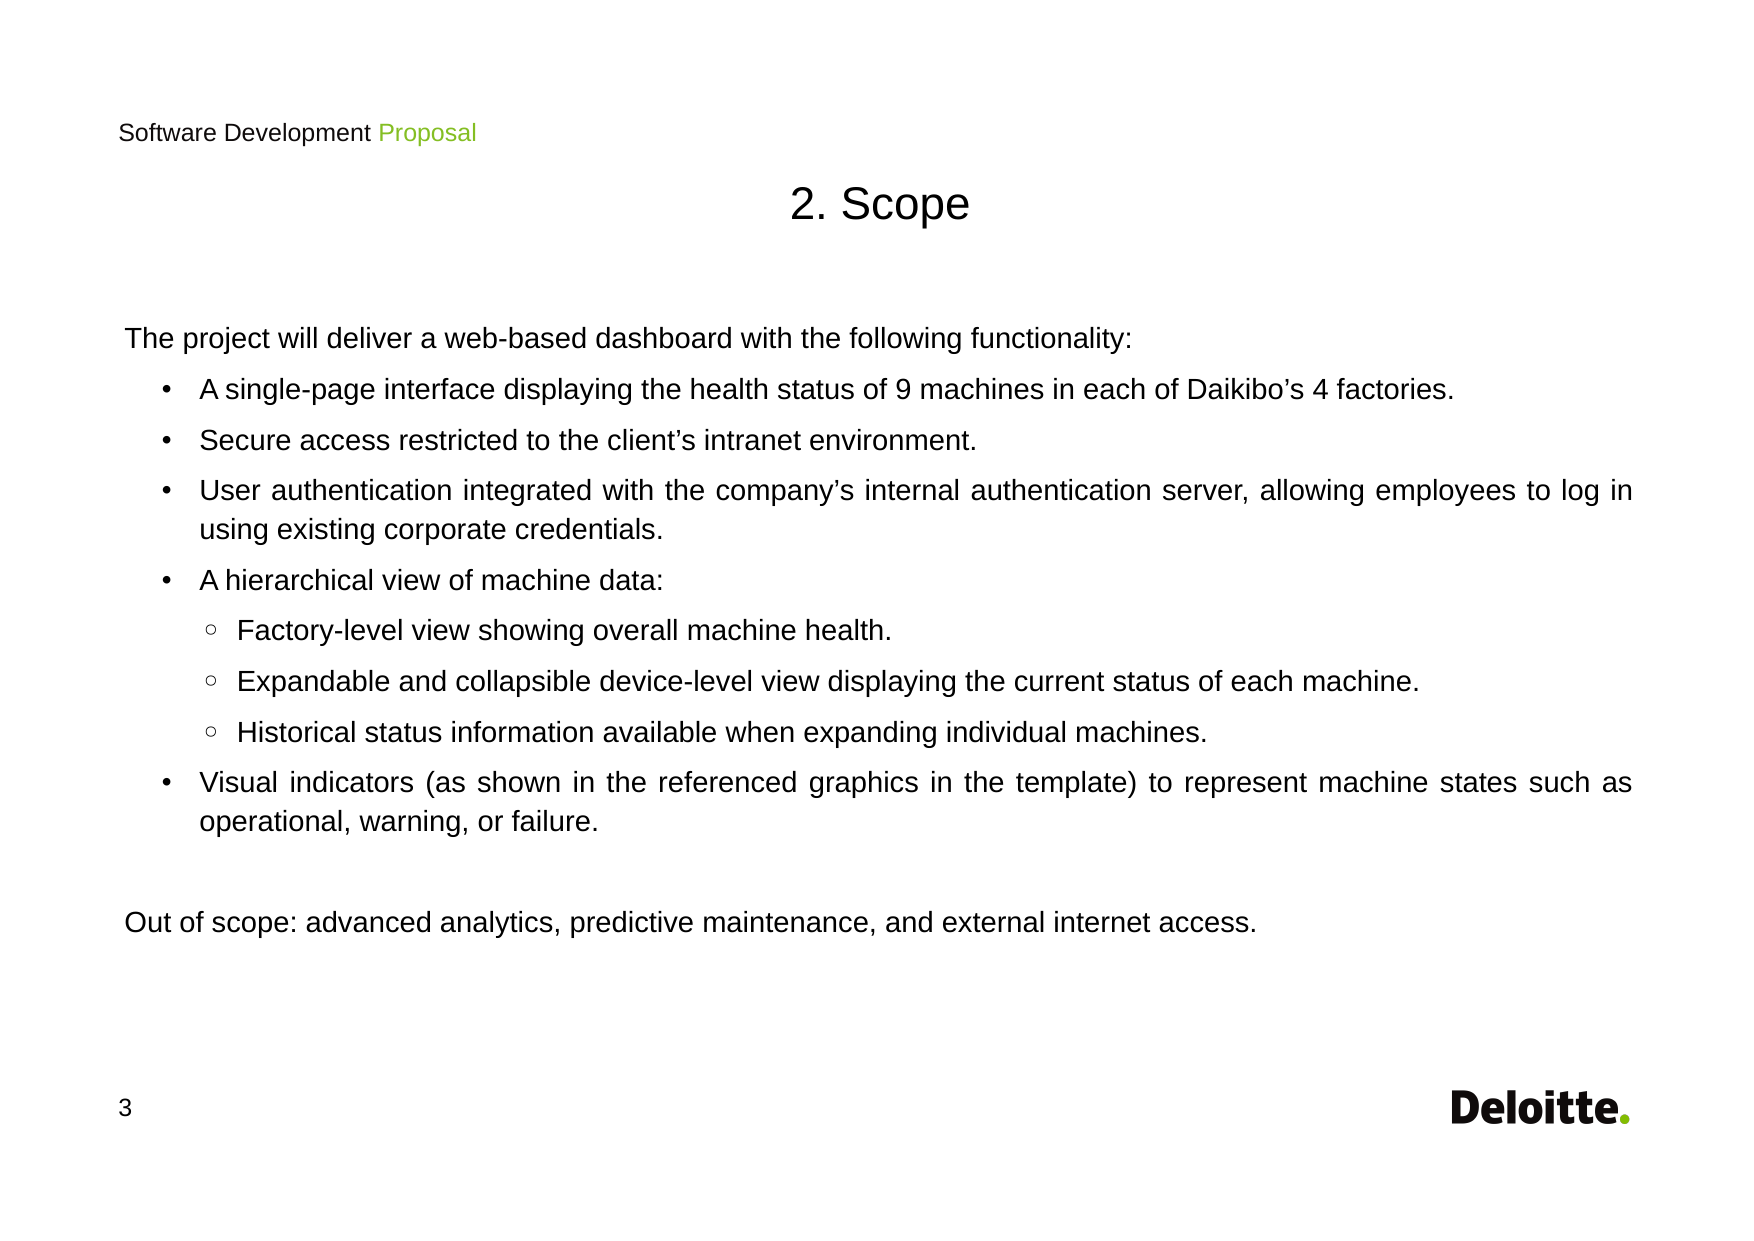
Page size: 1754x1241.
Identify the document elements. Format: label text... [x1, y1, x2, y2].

list Visual indicators (as shown in the referenced graphics in the template) to represent machine states such as operational, warning, or failure. [162, 766, 1636, 838]
list Expandable and collapsible device-level view displaying the current status of each machine. [199, 664, 1636, 698]
list Secure access restricted to the client’s intranet environment. [162, 423, 1636, 456]
list A hierarchical view of machine data: [162, 563, 1636, 596]
text The project will deliver a web-based dashboard with the following functionality: [124, 321, 1636, 355]
text Out of scope: advanced analytics, predictive maintenance, and external internet access. [124, 905, 1636, 939]
list A single-page interface displaying the health status of 9 machines in each of Daikibo’s 4 factories. [162, 372, 1636, 406]
list Factory-level view showing overall machine health. [199, 613, 1636, 647]
list Historical status information available when expanding individual machines. [199, 715, 1636, 748]
list User authentication integrated with the company’s internal authentication server, allowing employees to log in using existing corporate credentials. [162, 473, 1636, 546]
picture [1448, 1084, 1633, 1130]
text 2. Scope [124, 176, 1636, 229]
